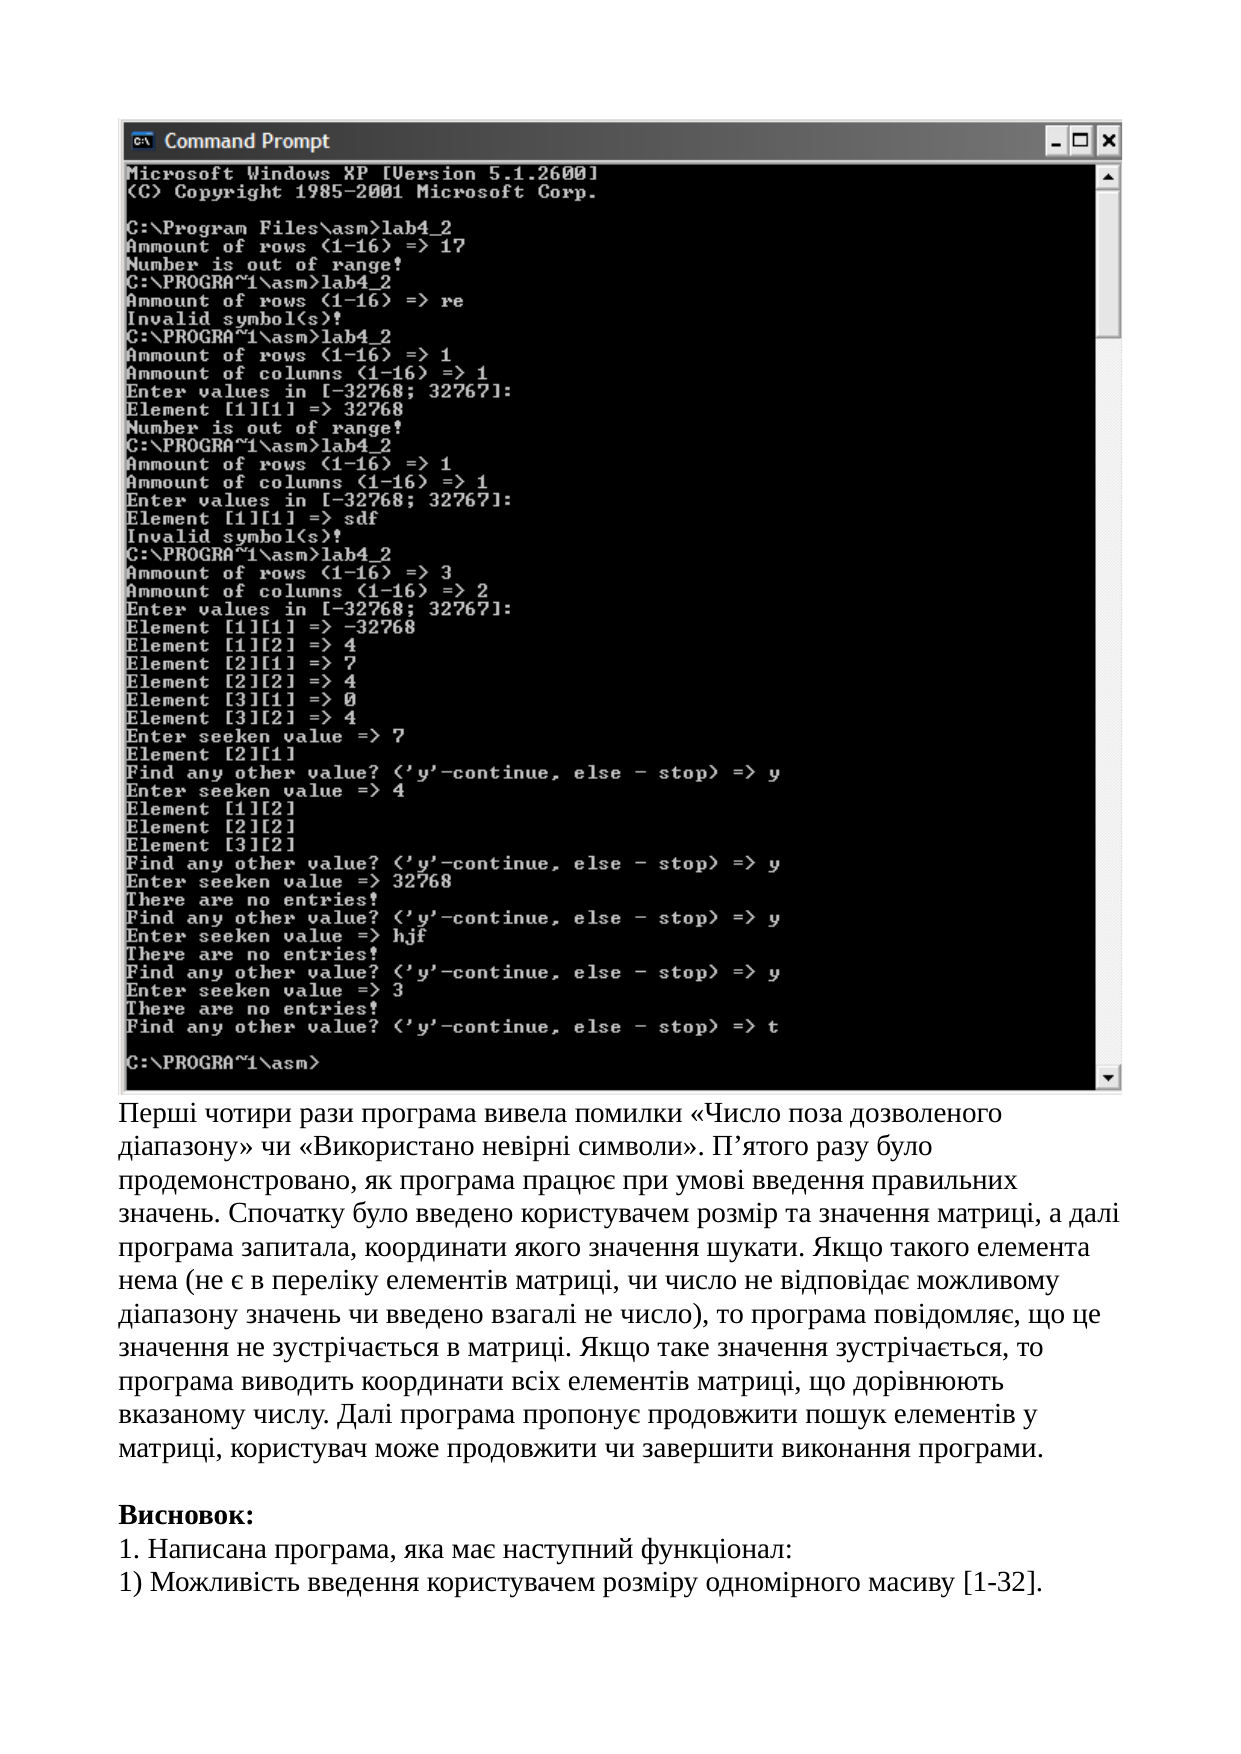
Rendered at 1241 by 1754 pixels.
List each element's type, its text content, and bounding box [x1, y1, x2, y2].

text Висновок: [118, 1497, 1122, 1531]
text 1) Можливість введення користувачем розміру одномірного масиву [1-32]. [118, 1564, 1122, 1598]
text Перші чотири рази програма вивела помилки «Число поза дозволеного діапазону» чи «Використано невірні символи». П’ятого разу було продемонстровано, як програма працює при умові введення правильних значень. Спочатку було введено користувачем розмір та значення матриці, а далі програма запитала, координати якого значення шукати. Якщо такого елемента нема (не є в переліку елементів матриці, чи число не відповідає можливому діапазону значень чи введено взагалі не число), то програма повідомляє, що це значення не зустрічається в матриці. Якщо таке значення зустрічається, то програма виводить координати всіх елементів матриці, що дорівнюють вказаному числу. Далі програма пропонує продовжити пошук елементів у матриці, користувач може продовжити чи завершити виконання програми. [118, 1095, 1122, 1464]
picture [118, 118, 1123, 1095]
text 1. Написана програма, яка має наступний функціонал: [118, 1531, 1122, 1564]
